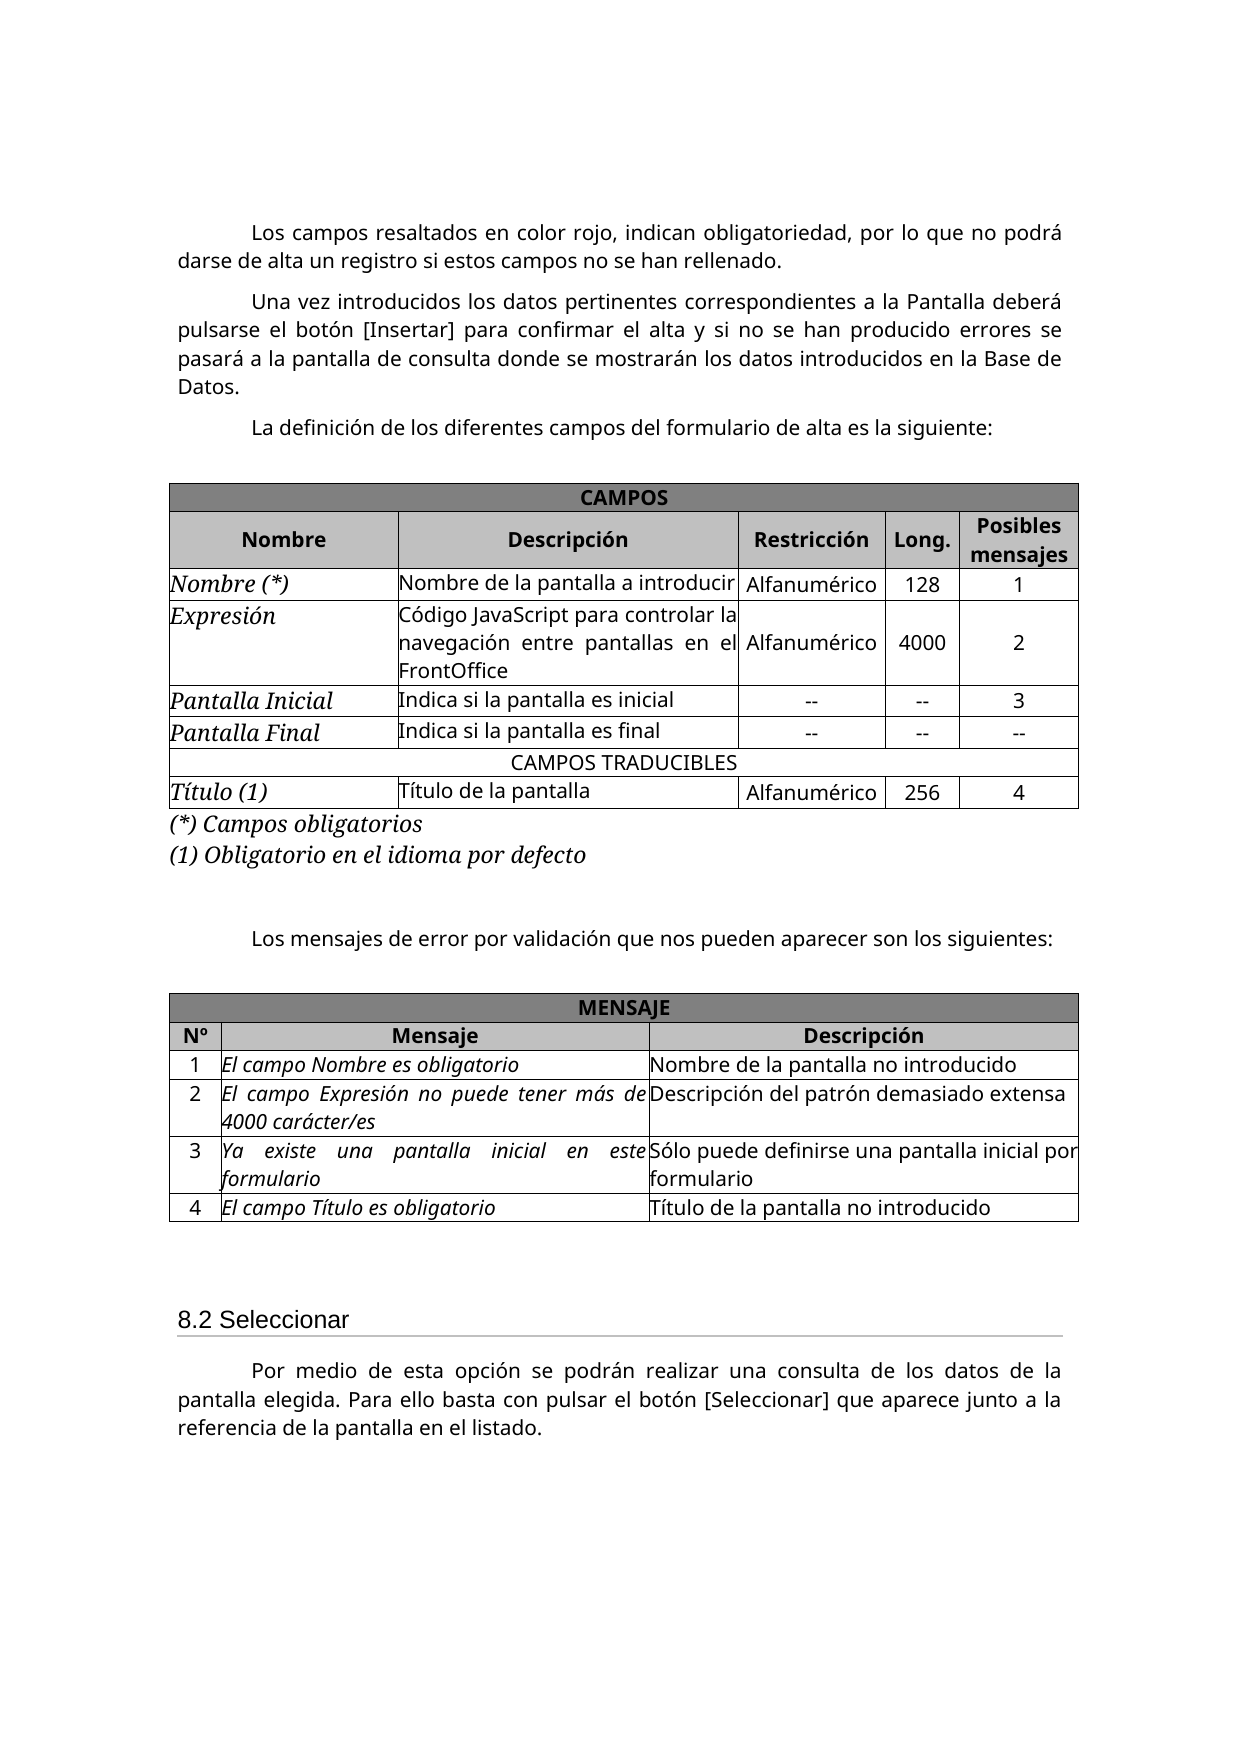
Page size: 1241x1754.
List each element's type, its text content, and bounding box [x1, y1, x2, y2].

table_cell Restricción [739, 512, 885, 568]
table_cell 3 [170, 1137, 221, 1193]
table_cell -- [739, 686, 885, 716]
table_cell 2 [960, 601, 1078, 685]
table_cell 4 [170, 1194, 221, 1221]
table_cell Nombre de la pantalla a introducir [399, 569, 738, 599]
subtitle 8.2 Seleccionar [177, 1305, 1063, 1335]
text Los mensajes de error por validación que nos pueden aparecer son los siguientes: [177, 924, 1063, 952]
table_cell El campo Nombre es obligatorio [222, 1051, 649, 1079]
table_cell Pantalla Final [170, 717, 398, 748]
text Los campos resaltados en color rojo, indican obligatoriedad, por lo que no podrá darse de alta un registro si estos campos no se han rellenado. [177, 218, 1063, 274]
table_cell -- [960, 717, 1078, 748]
table_cell Indica si la pantalla es final [399, 717, 738, 748]
text Una vez introducidos los datos pertinentes correspondientes a la Pantalla deberá pulsarse el botón [Insertar] para confirmar el alta y si no se han producido errores se pasará a la pantalla de consulta donde se mostrarán los datos introducidos en la Base de Datos. [177, 287, 1063, 401]
table_cell Alfanumérico [739, 569, 885, 599]
table_cell Descripción [650, 1023, 1078, 1050]
table_cell Alfanumérico [739, 777, 885, 808]
table_cell Título de la pantalla [399, 777, 738, 808]
table_cell Nº [170, 1023, 221, 1050]
table_cell Descripción [399, 512, 738, 568]
table_cell Nombre [170, 512, 398, 568]
table_cell Expresión [170, 601, 398, 685]
table_cell Mensaje [222, 1023, 649, 1050]
table_cell Alfanumérico [739, 601, 885, 685]
table_cell Título (1) [170, 777, 398, 808]
table_cell Sólo puede definirse una pantalla inicial por formulario [650, 1137, 1078, 1193]
table_cell -- [886, 717, 959, 748]
text La definición de los diferentes campos del formulario de alta es la siguiente: [177, 413, 1063, 442]
table_cell 128 [886, 569, 959, 599]
table_cell (1) Obligatorio en el idioma por defecto [169, 839, 1078, 870]
table_cell Código JavaScript para controlar la navegación entre pantallas en el FrontOffice [399, 601, 738, 685]
table_cell Descripción del patrón demasiado extensa [650, 1080, 1078, 1136]
table_cell Título de la pantalla no introducido [650, 1194, 1078, 1221]
table_cell CAMPOS TRADUCIBLES [170, 749, 1078, 776]
text Por medio de esta opción se podrán realizar una consulta de los datos de la pantalla elegida. Para ello basta con pulsar el botón [Seleccionar] que aparece junto a la referencia de la pantalla en el listado. [177, 1356, 1063, 1442]
table_header CAMPOS [170, 484, 1078, 511]
table_cell -- [739, 717, 885, 748]
table_cell Pantalla Inicial [170, 686, 398, 716]
table_cell (*) Campos obligatorios [169, 809, 1078, 839]
table_cell Indica si la pantalla es inicial [399, 686, 738, 716]
table_cell Nombre de la pantalla no introducido [650, 1051, 1078, 1079]
table_cell Ya existe una pantalla inicial en este formulario [222, 1137, 649, 1193]
table_header MENSAJE [170, 994, 1078, 1022]
table_cell 1 [170, 1051, 221, 1079]
table_cell Nombre (*) [170, 569, 398, 599]
table_cell El campo Título es obligatorio [222, 1194, 649, 1221]
table_cell Posibles mensajes [960, 512, 1078, 568]
table_cell 4000 [886, 601, 959, 685]
table_cell 1 [960, 569, 1078, 599]
table_cell 2 [170, 1080, 221, 1136]
table_cell El campo Expresión no puede tener más de 4000 carácter/es [222, 1080, 649, 1136]
table_cell 256 [886, 777, 959, 808]
table_cell 3 [960, 686, 1078, 716]
table_cell Long. [886, 512, 959, 568]
table_cell 4 [960, 777, 1078, 808]
table_cell -- [886, 686, 959, 716]
